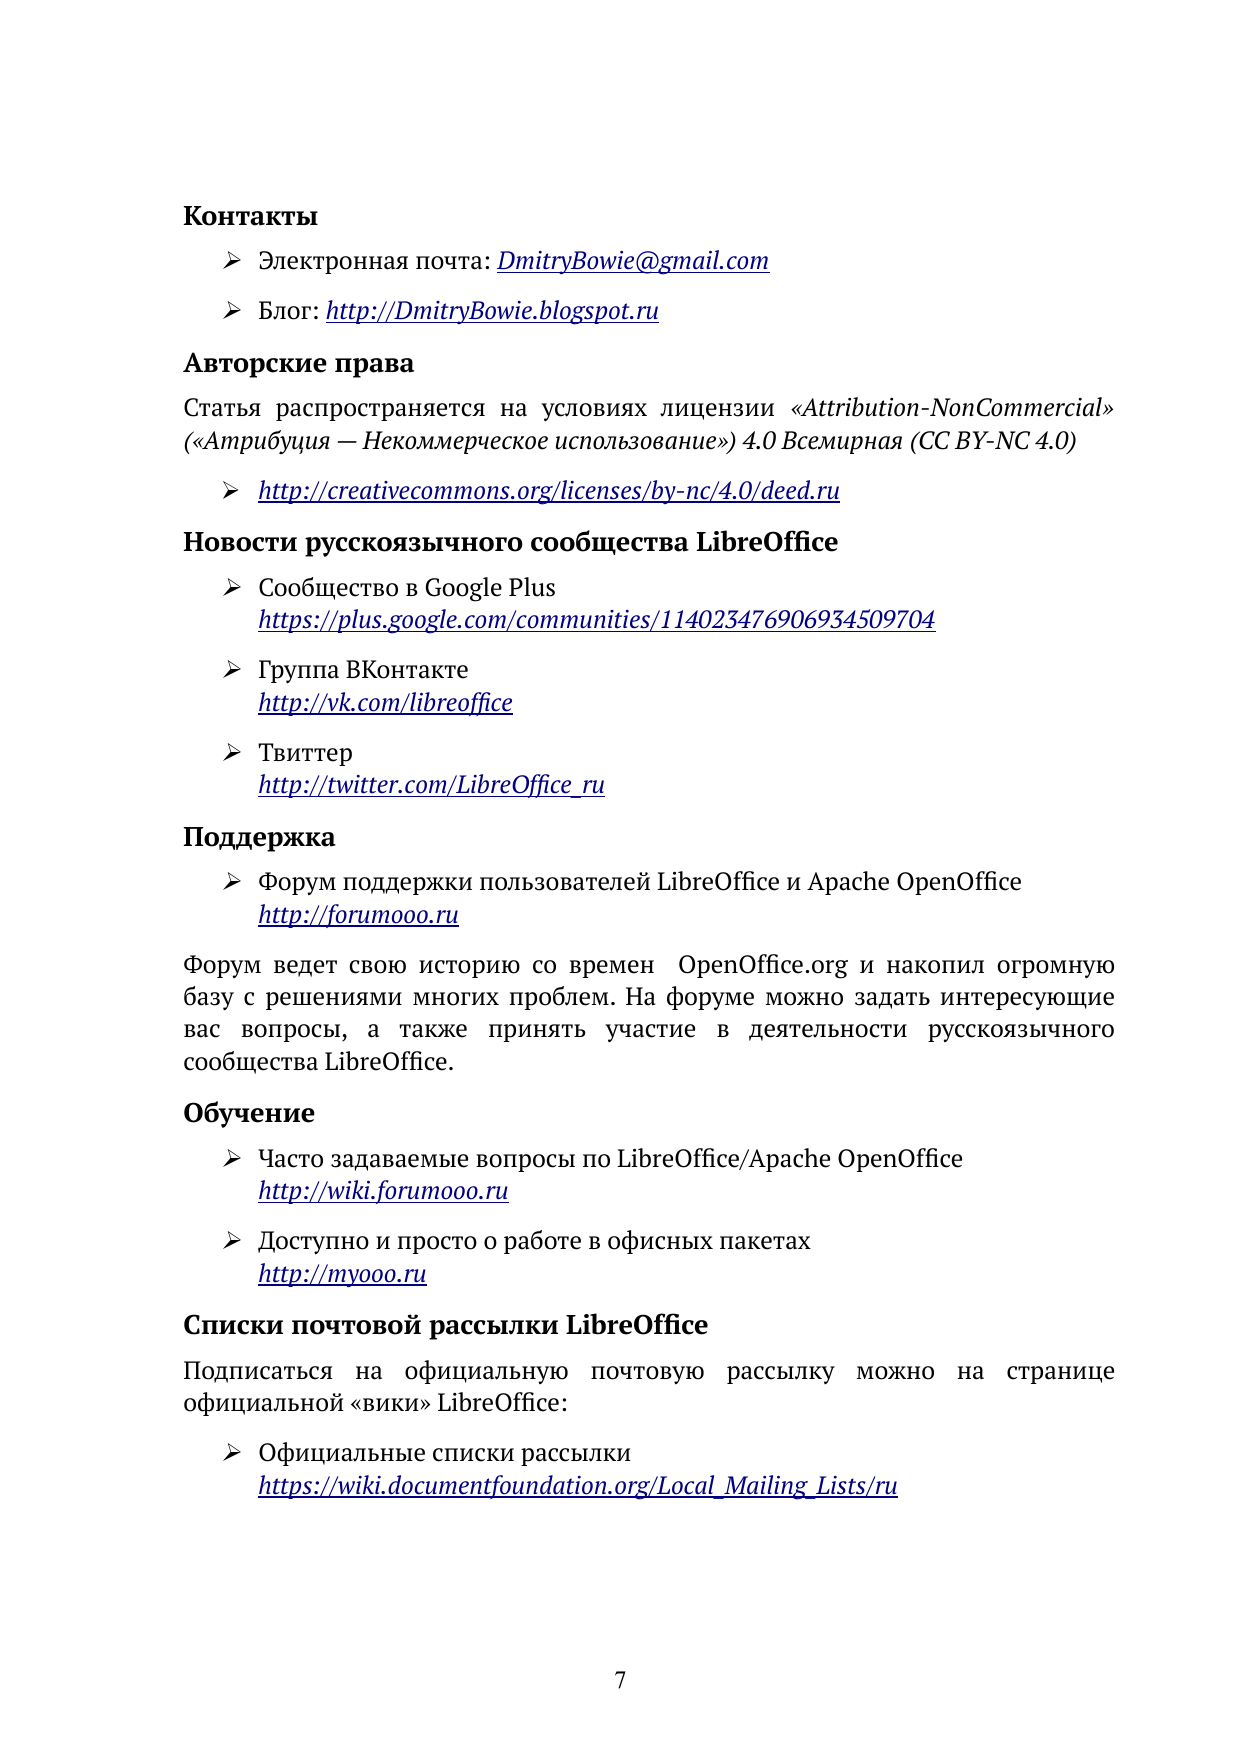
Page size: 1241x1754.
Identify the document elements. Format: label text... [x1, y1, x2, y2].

subtitle Обучение [183, 1095, 1116, 1130]
list Электронная почта: DmitryBowie@gmail.com [221, 244, 1116, 277]
subtitle Поддержка [183, 818, 1116, 853]
subtitle Авторские права [183, 344, 1116, 379]
list Сообщество в Google Plus https://plus.google.com/communities/114023476906934509704 [221, 571, 1116, 636]
subtitle Списки почтовой рассылки LibreOffice [183, 1307, 1116, 1342]
list Блог: http://DmitryBowie.blogspot.ru [221, 294, 1116, 327]
text Форум ведет свою историю со времен OpenOffice.org и накопил огромную базу с решениями многих проблем. На форуме можно задать интересующие вас вопросы, а также принять участие в деятельности русскоязычного сообщества LibreOffice. [183, 948, 1116, 1077]
subtitle Новости русскоязычного сообщества LibreOffice [183, 524, 1116, 559]
list Часто задаваемые вопросы по LibreOffice/Apache OpenOffice http://wiki.forumooo.ru [221, 1142, 1116, 1207]
list Форум поддержки пользователей LibreOffice и Apache OpenOffice http://forumooo.ru [221, 865, 1116, 930]
list Доступно и просто о работе в офисных пакетах http://myooo.ru [221, 1224, 1116, 1289]
text Подписаться на официальную почтовую рассылку можно на странице официальной «вики» LibreOffice: [183, 1354, 1116, 1418]
list Официальные списки рассылки https://wiki.documentfoundation.org/Local_Mailing_Lists/ru [221, 1436, 1116, 1501]
subtitle Контакты [183, 197, 1116, 232]
list Группа ВКонтакте http://vk.com/libreoffice [221, 653, 1116, 718]
list http://creativecommons.org/licenses/by-nc/4.0/deed.ru [221, 474, 1116, 506]
text Статья распространяется на условиях лицензии «Attribution-NonCommercial» («Атрибуция — Некоммерческое использование») 4.0 Всемирная (CC BY-NC 4.0) [183, 391, 1116, 456]
list Твиттер http://twitter.com/LibreOffice_ru [221, 736, 1116, 801]
